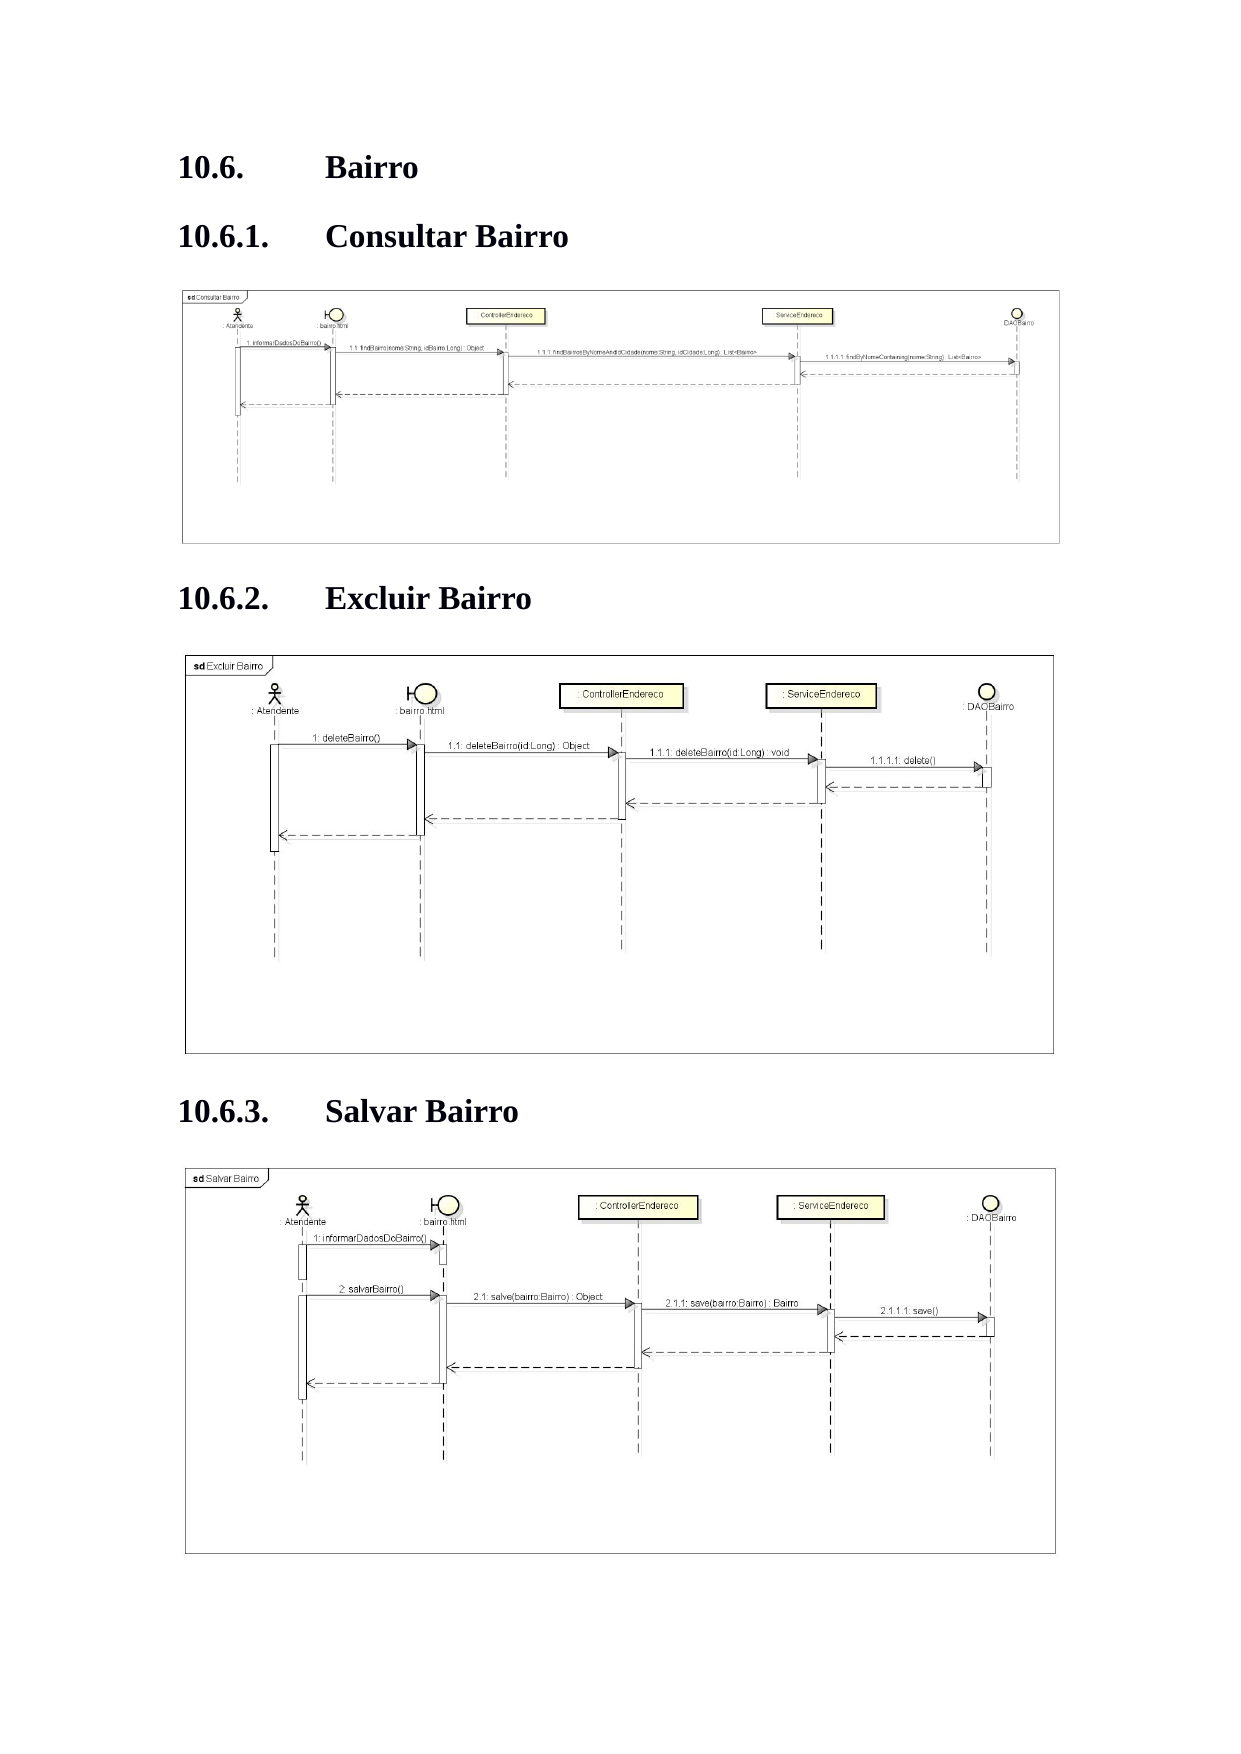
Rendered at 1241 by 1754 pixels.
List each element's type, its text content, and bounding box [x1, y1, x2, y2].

text 10.6.3. Salvar Bairro [177, 1091, 1063, 1130]
text 10.6. Bairro [177, 148, 1063, 186]
picture [177, 285, 1063, 548]
picture [177, 647, 1061, 1061]
text 10.6.2. Excluir Bairro [177, 578, 1063, 617]
text 10.6.1. Consultar Bairro [177, 217, 1063, 255]
picture [177, 1160, 1062, 1561]
